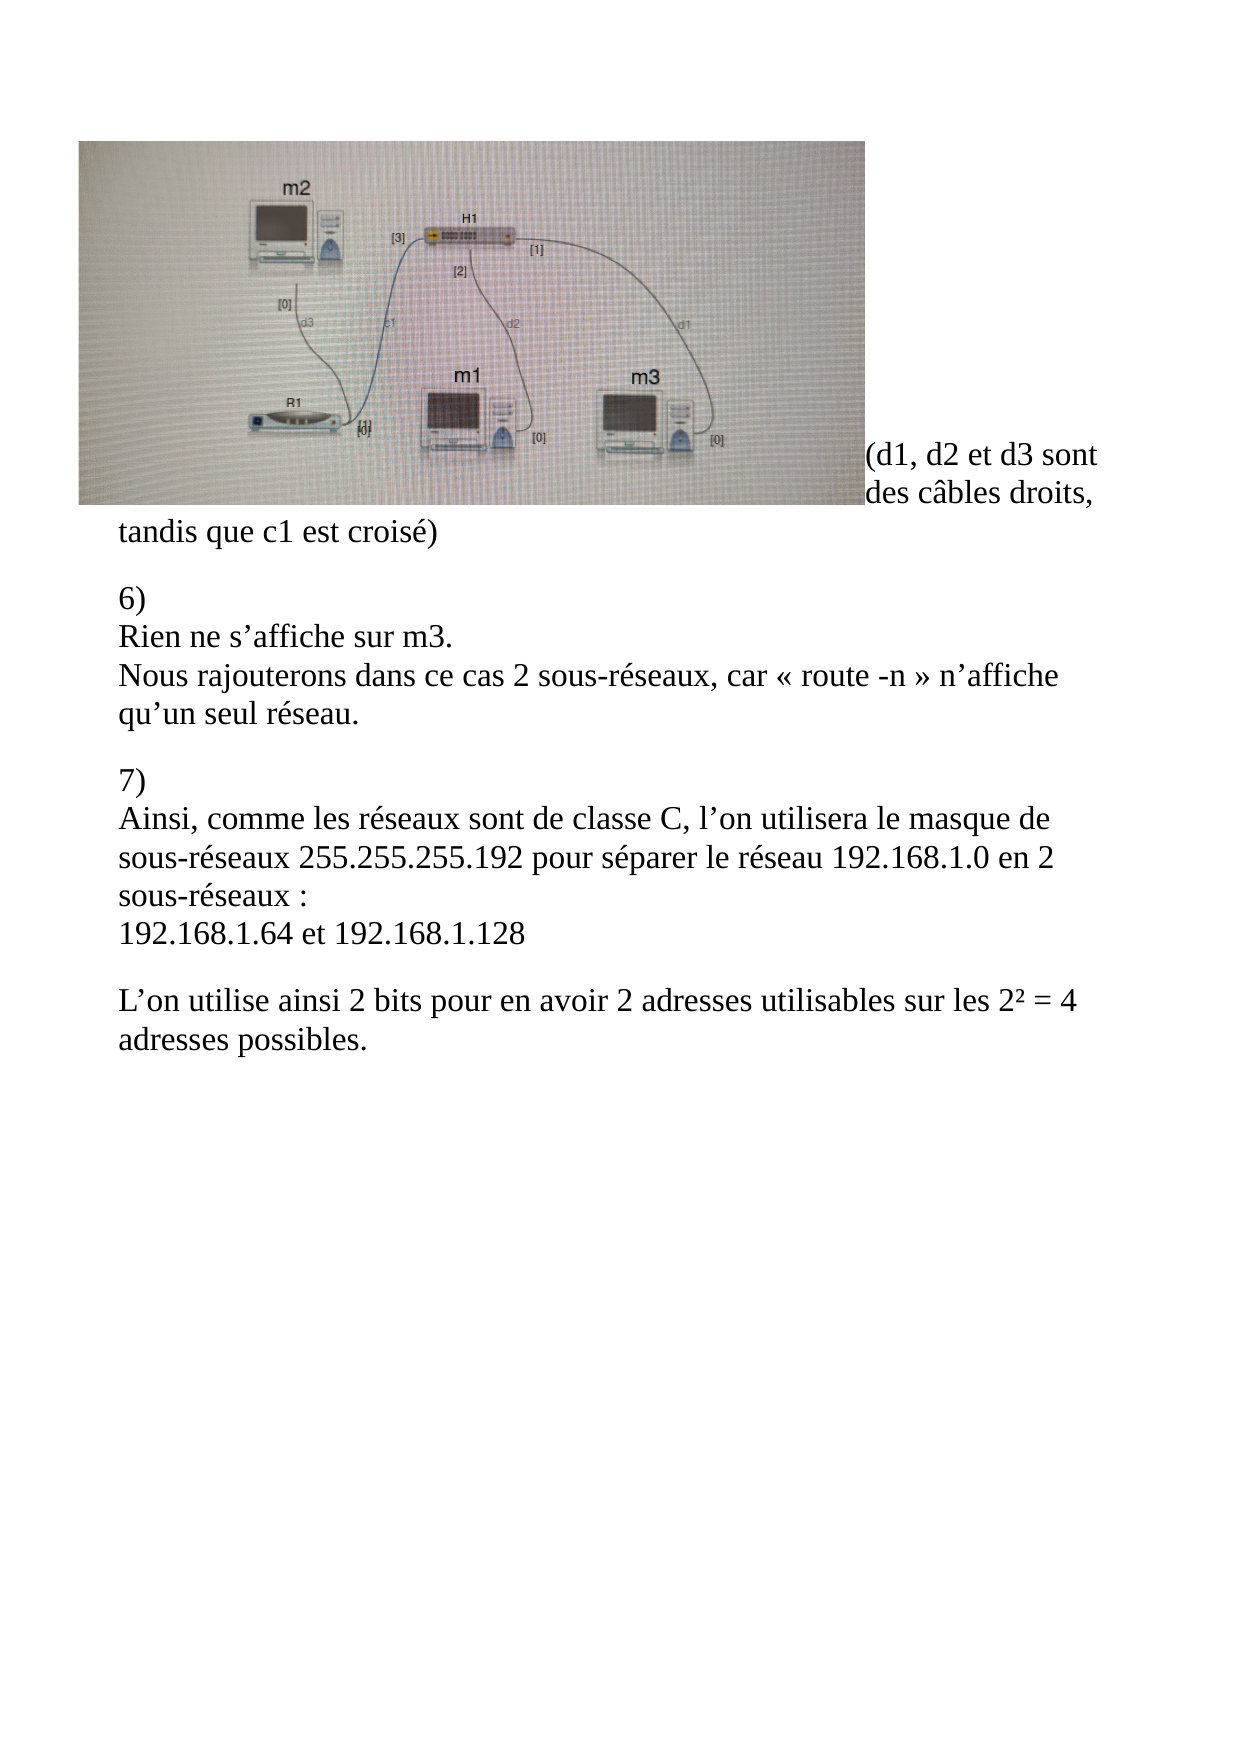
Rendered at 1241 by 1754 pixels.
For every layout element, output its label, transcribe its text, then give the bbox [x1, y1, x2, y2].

text L’on utilise ainsi 2 bits pour en avoir 2 adresses utilisables sur les 2² = 4 adresses possibles. [118, 981, 1122, 1057]
text 6) [118, 578, 1122, 616]
text (d1, d2 et d3 sont des câbles droits, tandis que c1 est croisé) [118, 434, 1122, 549]
text 192.168.1.64 et 192.168.1.128 [118, 913, 1122, 952]
text Rien ne s’affiche sur m3. [118, 616, 1122, 655]
text Ainsi, comme les réseaux sont de classe C, l’on utilisera le masque de sous-réseaux 255.255.255.192 pour séparer le réseau 192.168.1.0 en 2 sous-réseaux : [118, 798, 1122, 913]
picture [78, 141, 865, 505]
text Nous rajouterons dans ce cas 2 sous-réseaux, car « route -n » n’affiche qu’un seul réseau. [118, 655, 1122, 731]
text 7) [118, 760, 1122, 798]
